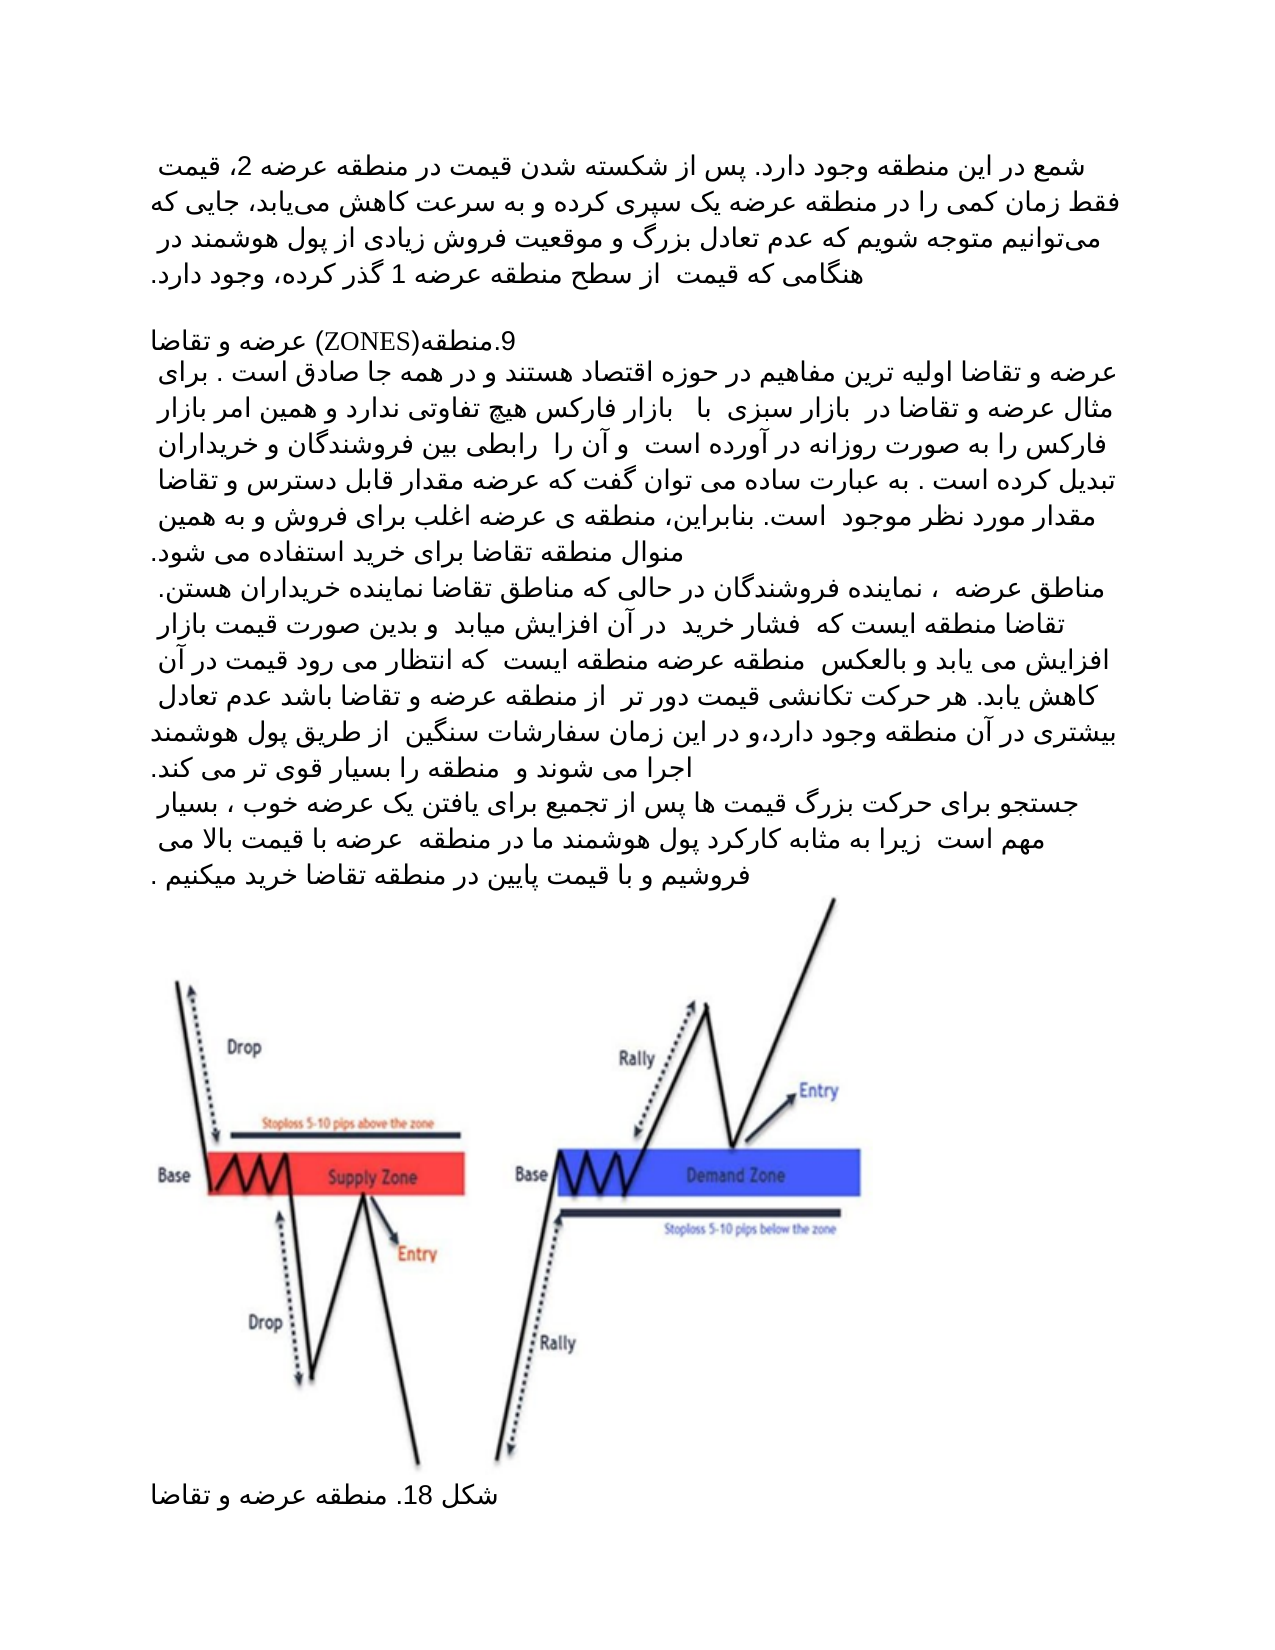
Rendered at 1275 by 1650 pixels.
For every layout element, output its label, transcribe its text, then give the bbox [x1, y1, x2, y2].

text در شکل 17 بالا، می بینیم که عدم تعادل بین دو منطقه ی عرضه ی 1 و 2 وجود دارد. در زیر منطقه عرضه ی 2 نیز عدم تعادل وجود دارد، اما این منطقه تثبیت شده و یک سری شمع در این منطقه وجود دارد. پس از شکسته شدن قیمت در منطقه عرضه 2، قیمت فقط زمان کمی را در منطقه عرضه یک سپری کرده و به سرعت کاهش می‌یابد، جایی که می‌توانیم متوجه شویم که عدم تعادل بزرگ و موقعیت فروش زیادی از پول هوشمند در هنگامی که قیمت از سطح منطقه عرضه 1 گذر کرده، وجود دارد. [150, 150, 1125, 289]
text شکل 18. منطقه عرضه و تقاضا [150, 1479, 1125, 1510]
title 9.منطقه(ZONES) عرضه و تقاضا [150, 325, 1125, 356]
text عرضه و تقاضا اولیه ترین مفاهیم در حوزه اقتصاد هستند و در همه جا صادق است . برای مثال عرضه و تقاضا در بازار سبزی با بازار فارکس هیچ تفاوتی ندارد و همین امر بازار فارکس را به صورت روزانه در آورده است و آن را رابطی بین فروشندگان و خریداران تبدیل کرده است . به عبارت ساده می توان گفت که عرضه مقدار قابل دسترس و تقاضا مقدار مورد نظر موجود است. بنابراین، منطقه ی عرضه اغلب برای فروش و به همین منوال منطقه تقاضا برای خرید استفاده می شود. [150, 356, 1125, 567]
text جستجو برای حرکت بزرگ قیمت ها پس از تجمیع برای یافتن یک عرضه خوب ، بسیار مهم است زیرا به مثابه کارکرد پول هوشمند ما در منطقه عرضه با قیمت بالا می فروشیم و با قیمت پایین در منطقه تقاضا خرید میکنیم . [150, 787, 1125, 891]
text مناطق عرضه ، نماینده فروشندگان در حالی که مناطق تقاضا نماینده خریداران هستن. تقاضا منطقه ایست که فشار خرید در آن افزایش میابد و بدین صورت قیمت بازار افزایش می یابد و بالعکس منطقه عرضه منطقه ایست که انتظار می رود قیمت در آن کاهش یابد. هر حرکت تکانشی قیمت دور تر از منطقه عرضه و تقاضا باشد عدم تعادل بیشتری در آن منطقه وجود دارد،و در این زمان سفارشات سنگین از طریق پول هوشمند اجرا می شوند و منطقه را بسیار قوی تر می کند. [150, 572, 1125, 783]
